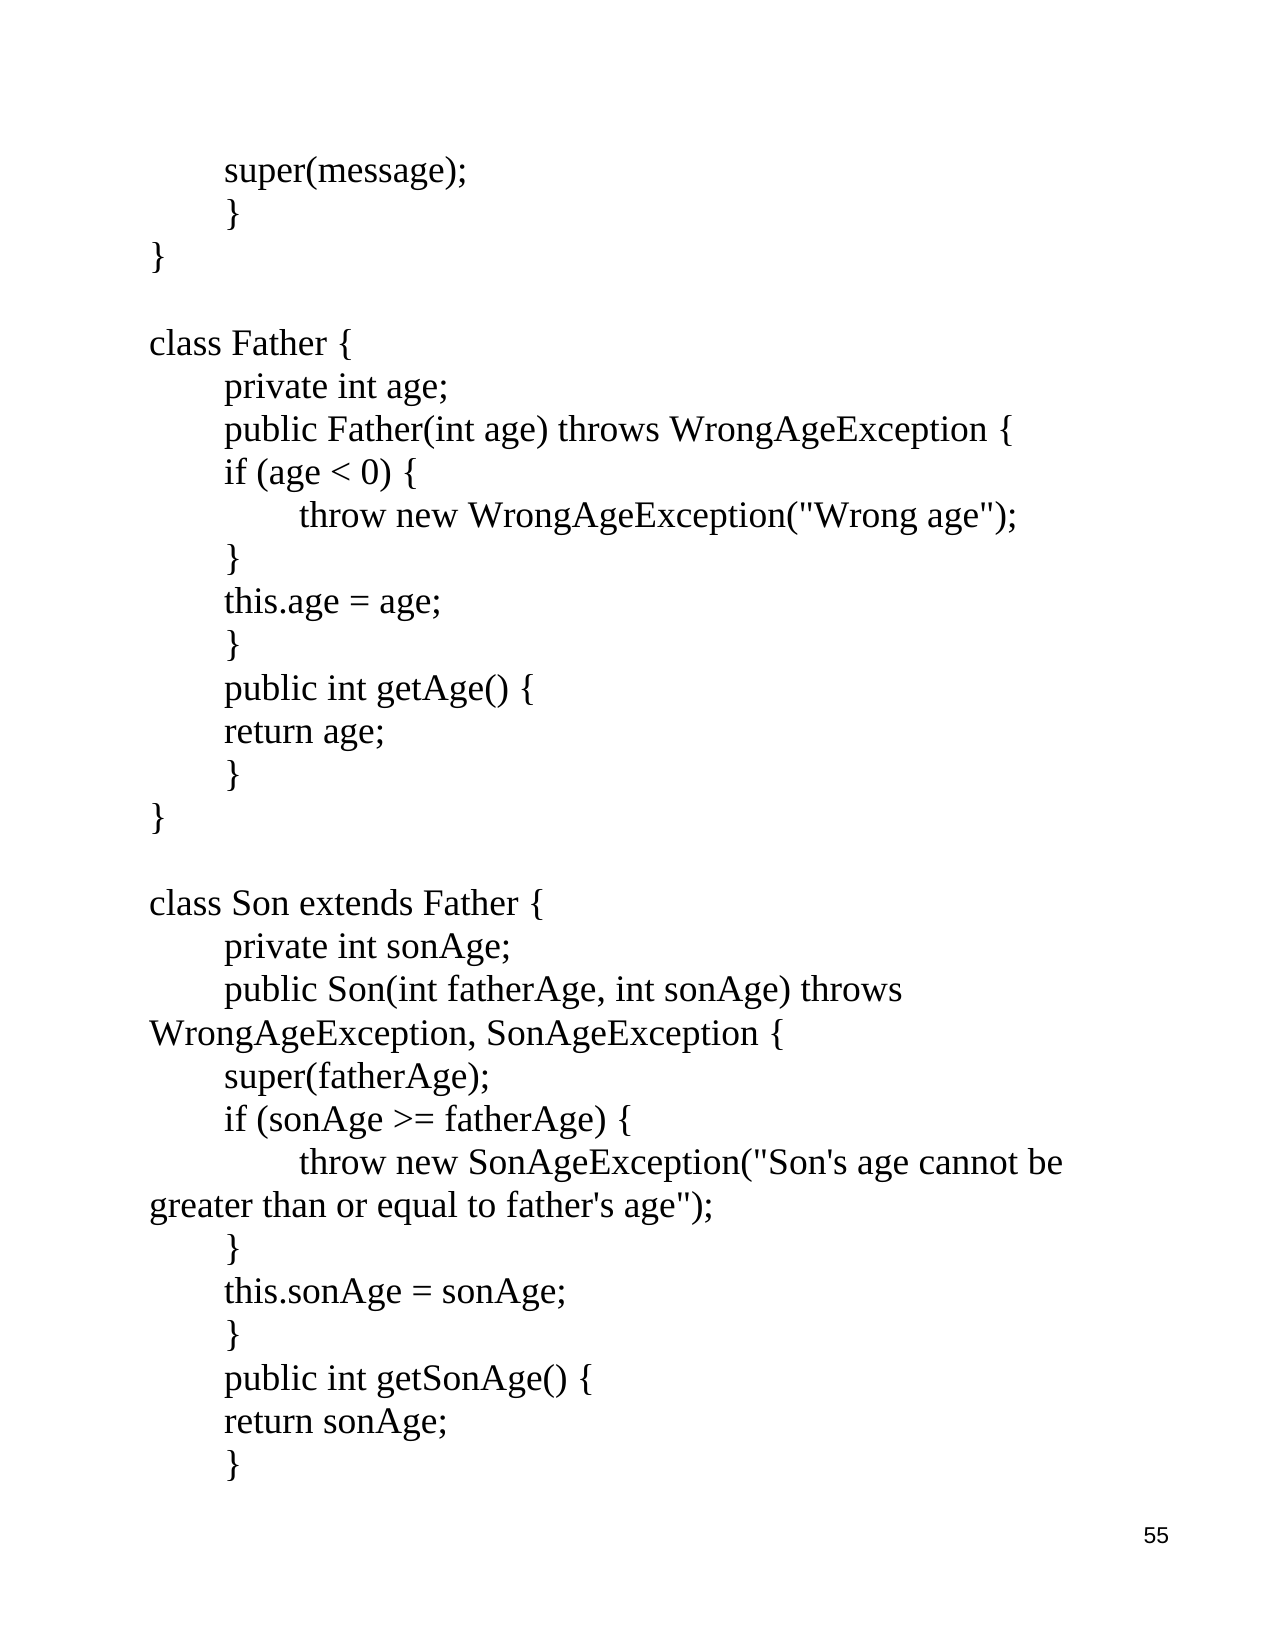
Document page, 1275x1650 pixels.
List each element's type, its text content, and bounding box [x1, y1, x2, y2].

text } [149, 751, 1169, 794]
text throw new SonAgeException("Son's age cannot be greater than or equal to father's age"); [149, 1139, 1169, 1226]
text } [149, 1226, 1169, 1269]
text } [149, 622, 1169, 665]
text this.sonAge = sonAge; [149, 1269, 1169, 1312]
text throw new WrongAgeException("Wrong age"); [149, 492, 1169, 536]
text public Son(int fatherAge, int sonAge) throws WrongAgeException, SonAgeException { [149, 967, 1169, 1053]
text private int age; [149, 363, 1169, 406]
text } [149, 234, 1169, 277]
text } [149, 1441, 1169, 1484]
text private int sonAge; [149, 924, 1169, 967]
text public int getAge() { [149, 665, 1169, 708]
text public int getSonAge() { [149, 1355, 1169, 1398]
text if (sonAge >= fatherAge) { [149, 1096, 1169, 1139]
text } [149, 536, 1169, 579]
text this.age = age; [149, 579, 1169, 622]
text super(fatherAge); [149, 1053, 1169, 1096]
text } [149, 191, 1169, 234]
text public Father(int age) throws WrongAgeException { [149, 406, 1169, 449]
text super(message); [149, 147, 1169, 191]
text } [149, 794, 1169, 837]
text class Father { [149, 320, 1169, 363]
text class Son extends Father { [149, 881, 1169, 924]
text return sonAge; [149, 1398, 1169, 1441]
text if (age < 0) { [149, 449, 1169, 492]
text return age; [149, 708, 1169, 751]
text } [149, 1312, 1169, 1355]
